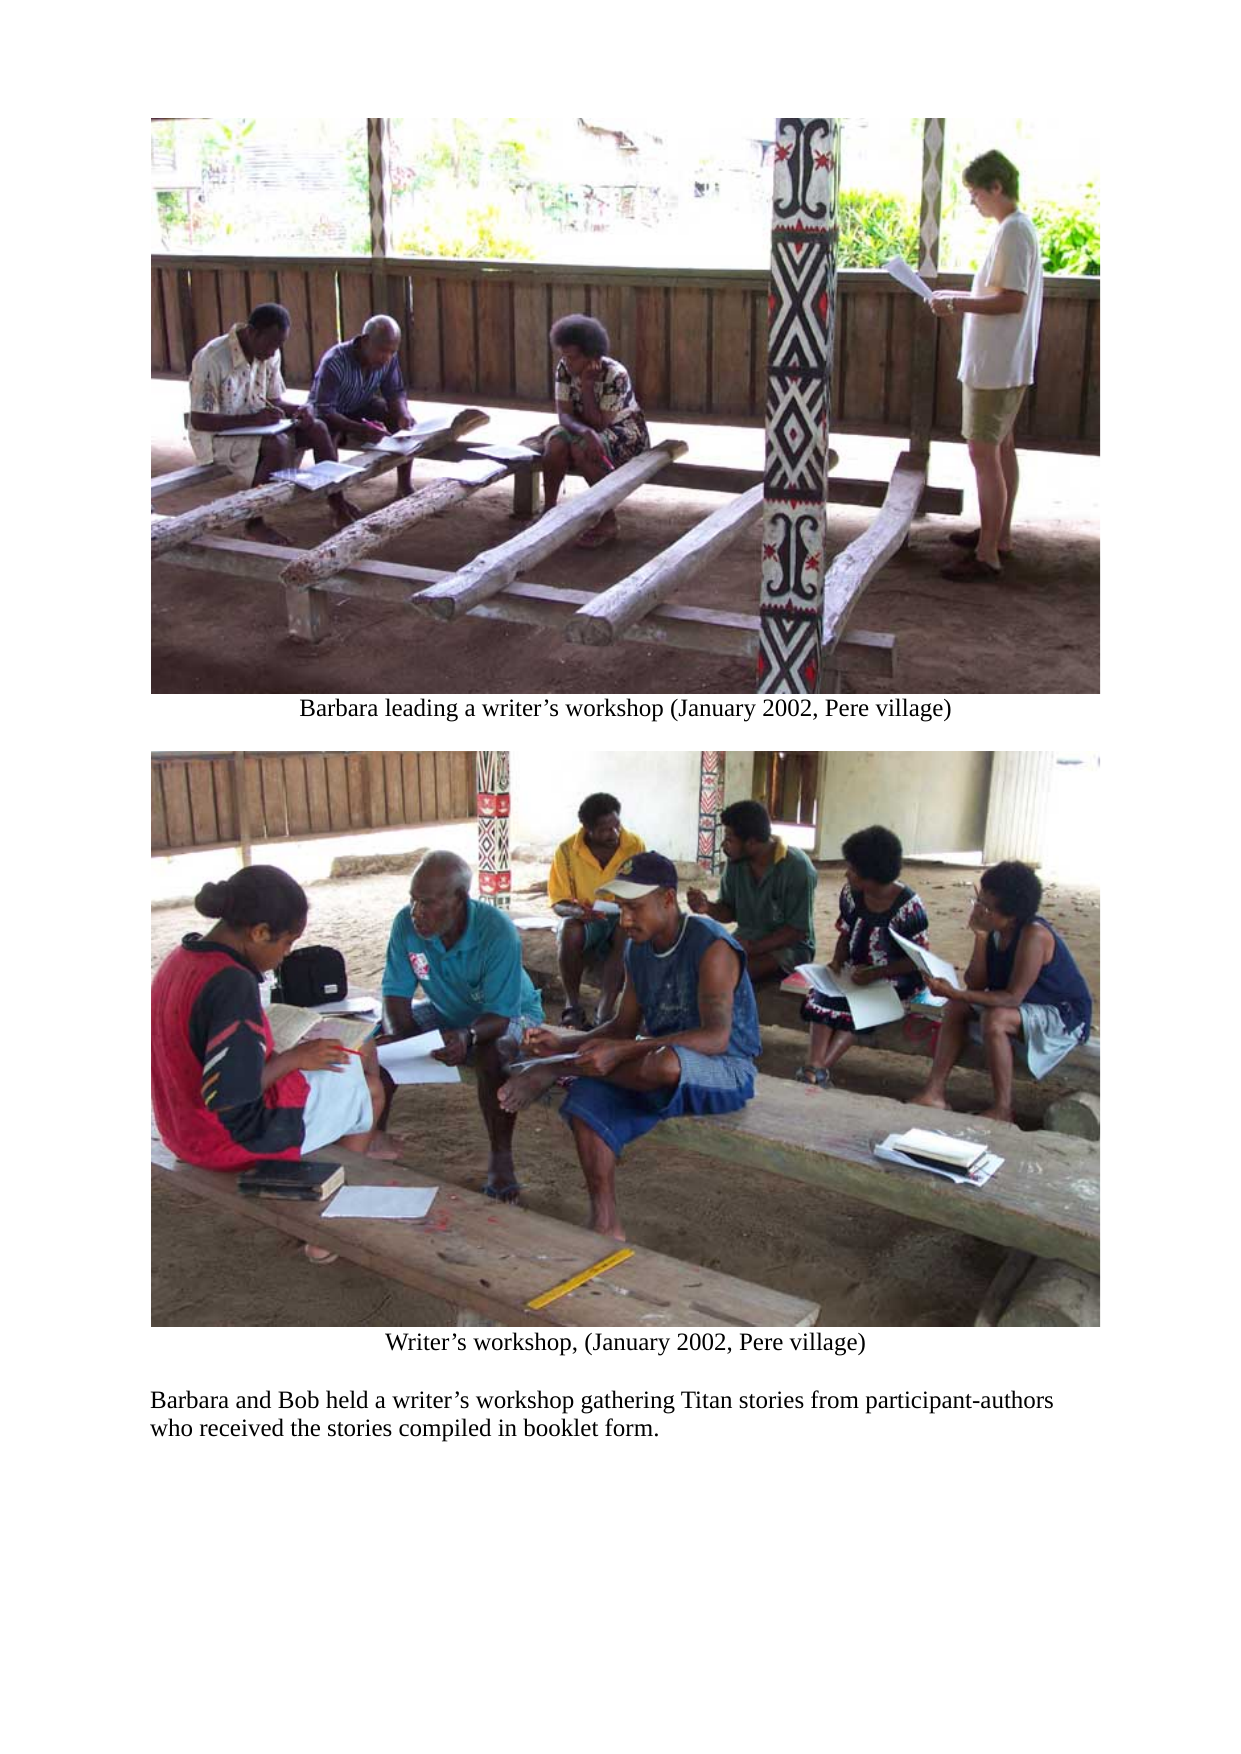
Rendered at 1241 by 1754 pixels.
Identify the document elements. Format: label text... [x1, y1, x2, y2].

table_header [138, 119, 151, 693]
table_header [138, 751, 151, 1327]
table_cell Barbara leading a writer’s workshop (January 2002, Pere village) [138, 694, 1113, 722]
picture [151, 118, 1101, 694]
table_cell Writer’s workshop, (January 2002, Pere village) [138, 1327, 1113, 1356]
table_header [1101, 751, 1113, 1327]
picture [151, 751, 1101, 1327]
table_header [1101, 119, 1113, 693]
text Barbara and Bob held a writer’s workshop gathering Titan stories from participant-authors who received the stories compiled in booklet form. [150, 1385, 1090, 1442]
